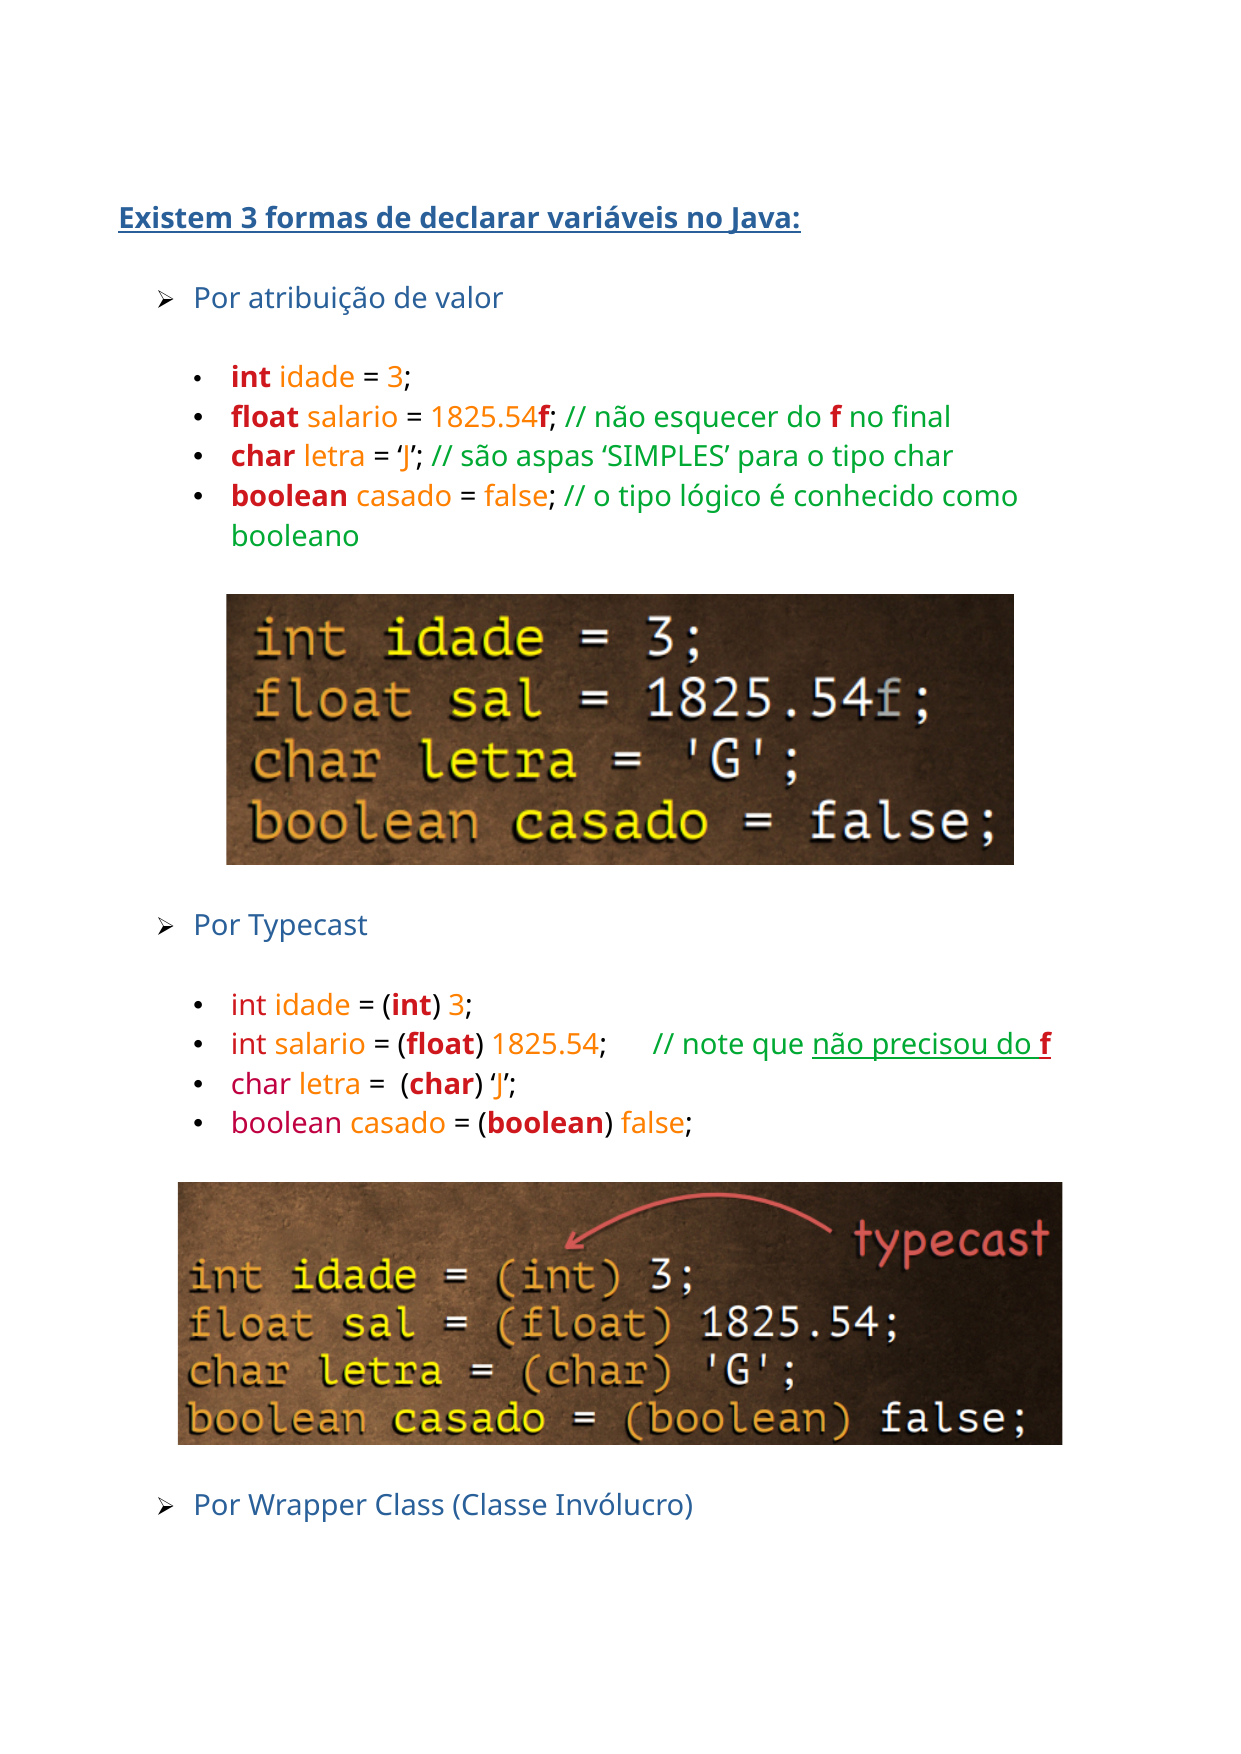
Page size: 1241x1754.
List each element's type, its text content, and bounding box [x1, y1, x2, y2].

list Por atribuição de valor [156, 277, 1122, 317]
list char letra = (char) ‘J’; [193, 1063, 1122, 1103]
picture [226, 594, 1014, 865]
list boolean casado = (boolean) false; [193, 1103, 1122, 1142]
text Existem 3 formas de declarar variáveis no Java: [118, 197, 1122, 237]
list Por Typecast [156, 904, 1122, 944]
list int idade = 3; [193, 356, 1122, 396]
list int idade = (int) 3; [193, 984, 1122, 1023]
list int salario = (float) 1825.54; // note que não precisou do f [193, 1023, 1122, 1063]
picture [177, 1182, 1063, 1445]
list float salario = 1825.54f; // não esquecer do f no final [193, 396, 1122, 436]
list boolean casado = false; // o tipo lógico é conhecido como booleano [193, 475, 1122, 555]
list char letra = ‘J’; // são aspas ‘SIMPLES’ para o tipo char [193, 436, 1122, 475]
list Por Wrapper Class (Classe Invólucro) [156, 1484, 1122, 1524]
